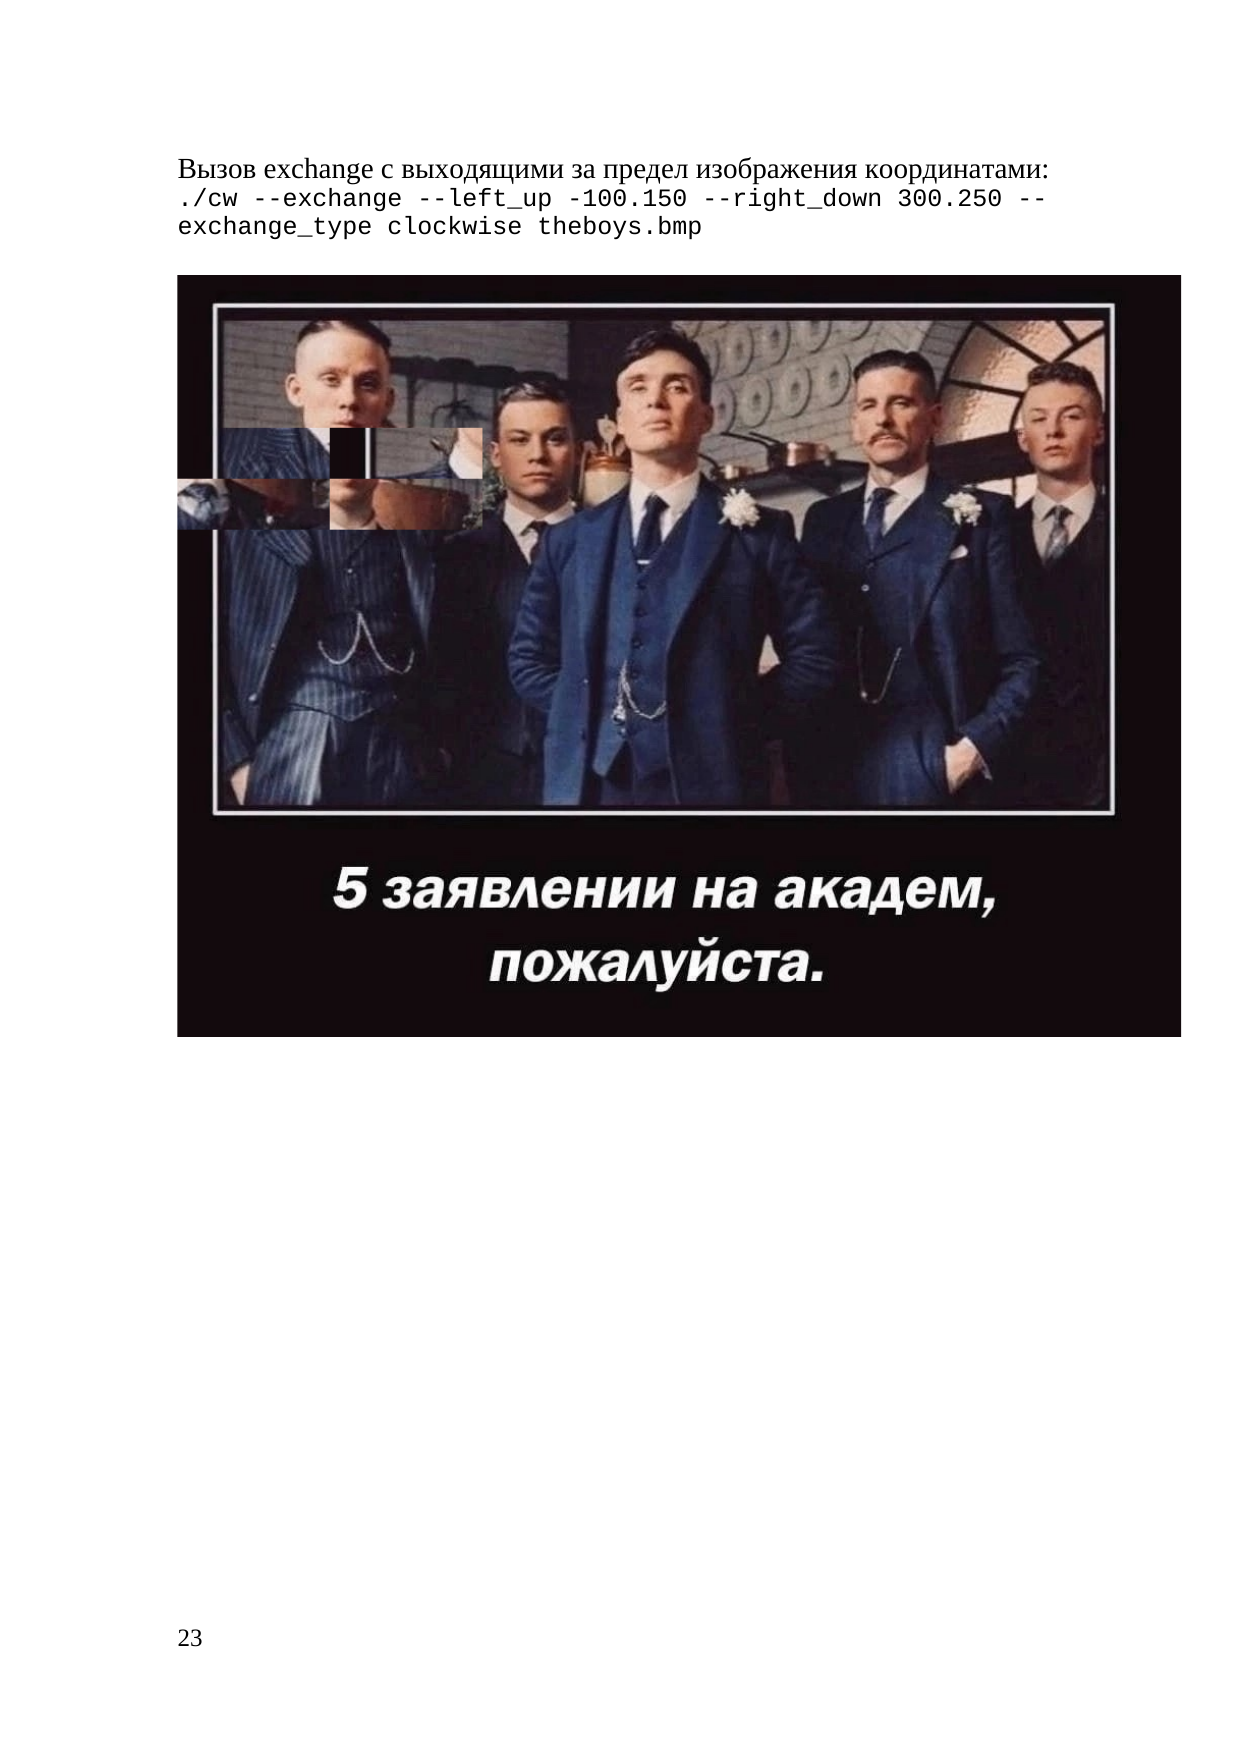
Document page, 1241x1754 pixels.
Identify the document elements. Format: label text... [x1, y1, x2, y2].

picture [177, 275, 1182, 1037]
text Вызов exchange с выходящими за предел изображения координатами: [177, 152, 1181, 185]
text ./cw --exchange --left_up -100.150 --right_down 300.250 --exchange_type clockwise theboys.bmp [177, 185, 1181, 242]
